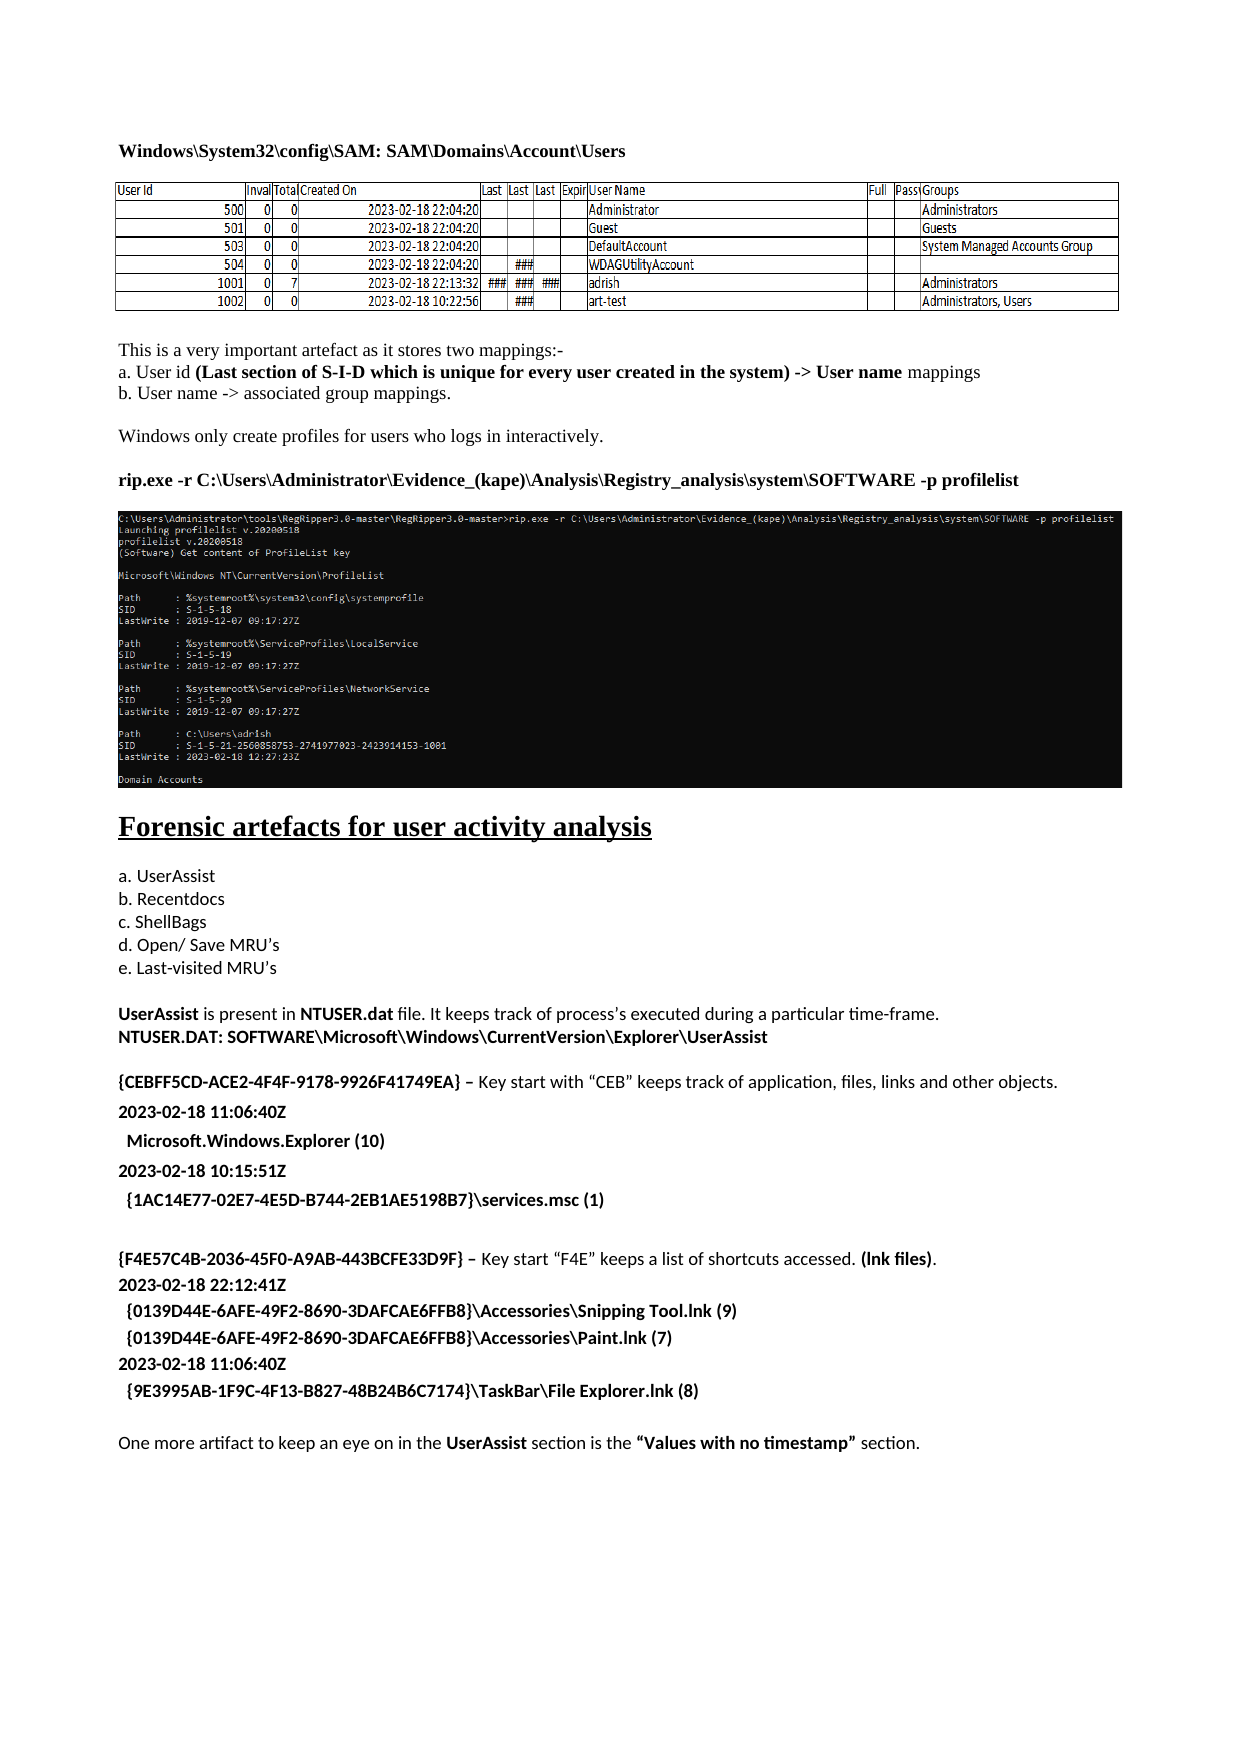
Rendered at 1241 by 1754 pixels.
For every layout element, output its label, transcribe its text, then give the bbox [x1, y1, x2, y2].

text rip.exe -r C:\Users\Administrator\Evidence_(kape)\Analysis\Registry_analysis\system\SOFTWARE -p profilelist [118, 468, 1122, 490]
text a. UserAssist [118, 864, 1122, 887]
text One more artifact to keep an eye on in the UserAssist section is the “Values with no timestamp” section. [118, 1431, 1122, 1454]
text e. Last-visited MRU’s [118, 956, 1122, 979]
text b. Recentdocs [118, 887, 1122, 910]
text This is a very important artefact as it stores two mappings:- [118, 339, 1122, 361]
text {F4E57C4B-2036-45F0-A9AB-443BCFE33D9F} – Key start “F4E” keeps a list of shortcuts accessed. (lnk files). [118, 1247, 1122, 1270]
text b. User name -> associated group mappings. [118, 382, 1122, 404]
text Windows only create profiles for users who logs in interactively. [118, 425, 1122, 447]
text Microsoft.Windows.Explorer (10) [118, 1129, 1122, 1152]
text 2023-02-18 22:12:41Z [118, 1273, 1122, 1296]
text {CEBFF5CD-ACE2-4F4F-9178-9926F41749EA} – Key start with “CEB” keeps track of application, files, links and other objects. [118, 1071, 1122, 1094]
text 2023-02-18 11:06:40Z [118, 1100, 1122, 1123]
text Windows\System32\config\SAM: SAM\Domains\Account\Users [118, 140, 1122, 161]
text a. User id (Last section of S-I-D which is unique for every user created in the system) -> User name mappings [118, 361, 1122, 382]
text c. ShellBags [118, 910, 1122, 933]
picture [118, 511, 1123, 788]
text UserAssist is present in NTUSER.dat file. It keeps track of process’s executed during a particular time-frame. [118, 1002, 1122, 1025]
text Forensic artefacts for user activity analysis [118, 809, 1122, 843]
text {0139D44E-6AFE-49F2-8690-3DAFCAE6FFB8}\Accessories\Paint.lnk (7) [118, 1326, 1122, 1349]
text 2023-02-18 11:06:40Z [118, 1352, 1122, 1375]
text NTUSER.DAT: SOFTWARE\Microsoft\Windows\CurrentVersion\Explorer\UserAssist [118, 1025, 1122, 1048]
text {0139D44E-6AFE-49F2-8690-3DAFCAE6FFB8}\Accessories\Snipping Tool.lnk (9) [118, 1300, 1122, 1323]
text d. Open/ Save MRU’s [118, 933, 1122, 956]
text {9E3995AB-1F9C-4F13-B827-48B24B6C7174}\TaskBar\File Explorer.lnk (8) [118, 1379, 1122, 1402]
picture [115, 182, 1125, 318]
text 2023-02-18 10:15:51Z [118, 1159, 1122, 1182]
text {1AC14E77-02E7-4E5D-B744-2EB1AE5198B7}\services.msc (1) [118, 1188, 1122, 1211]
